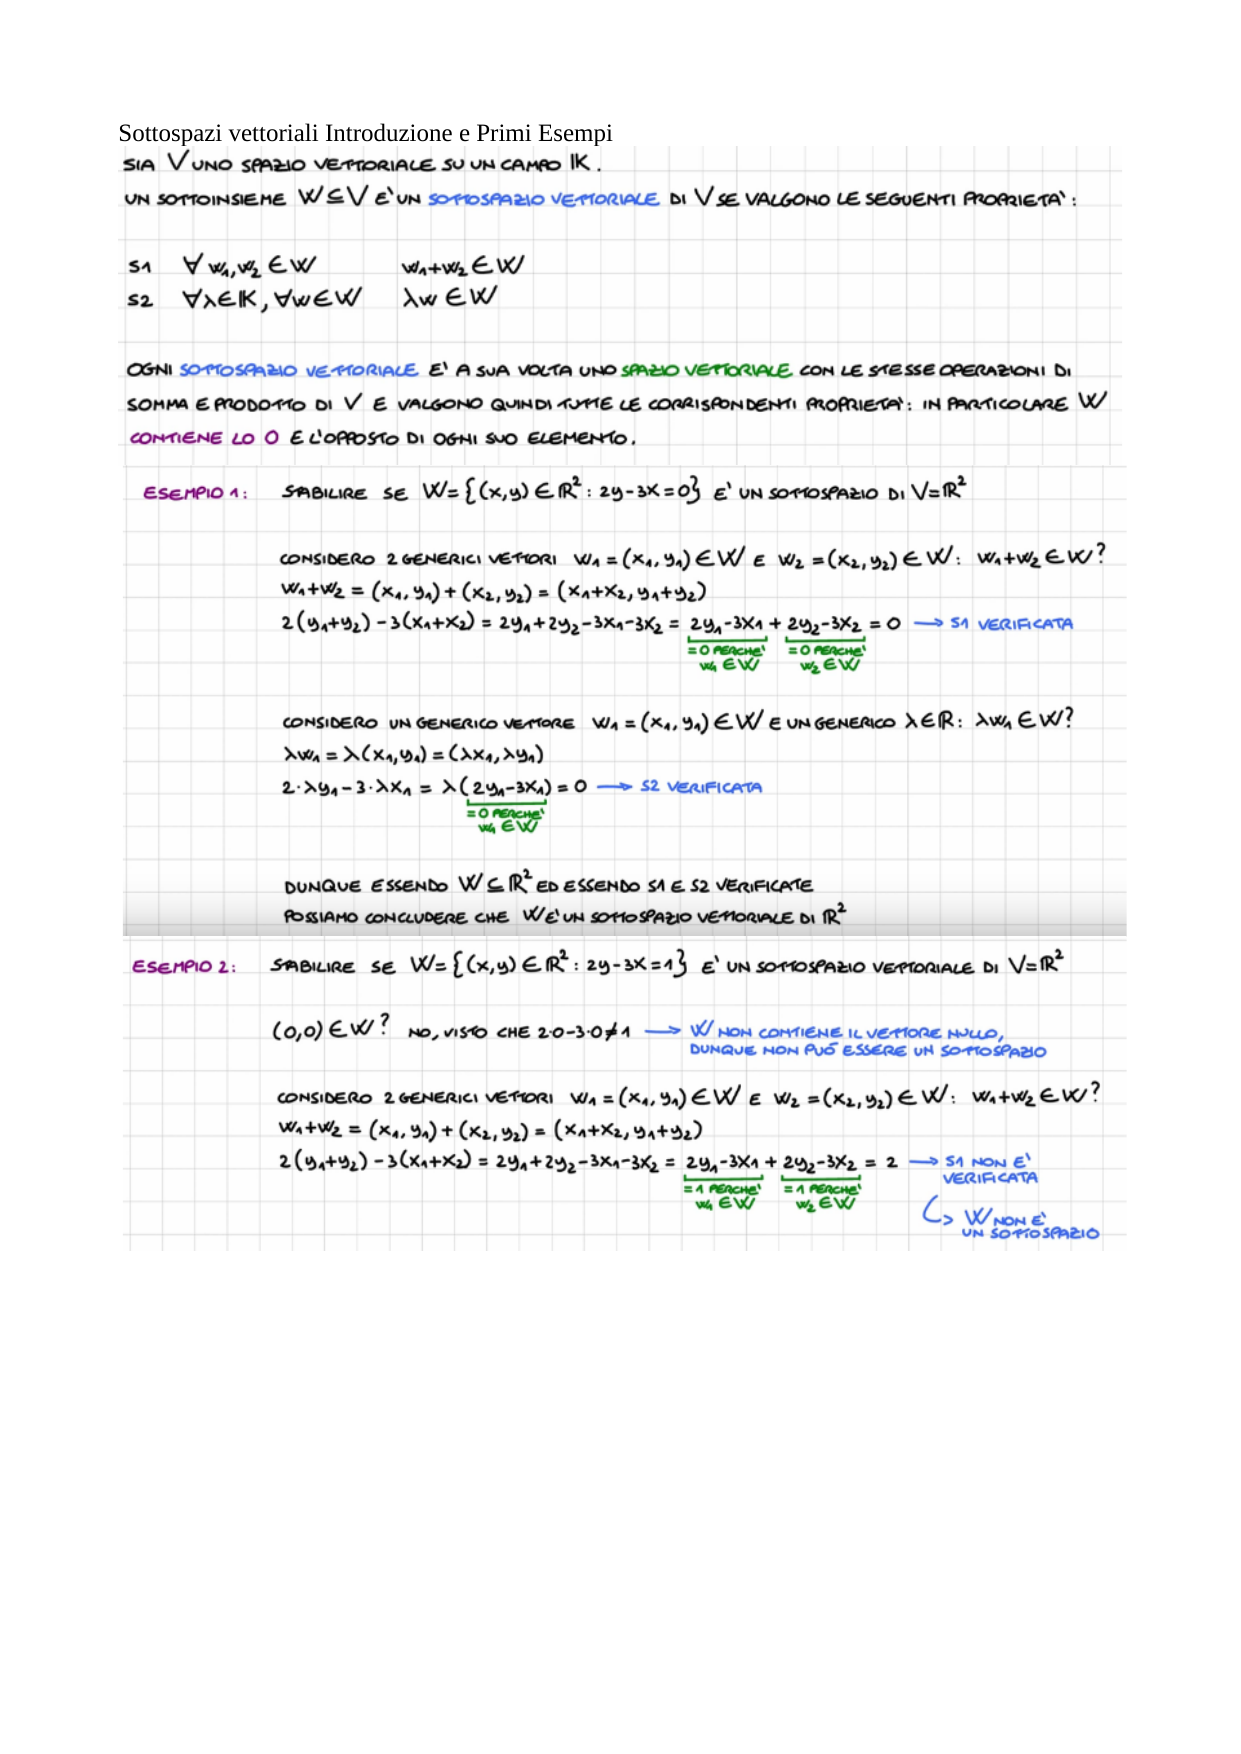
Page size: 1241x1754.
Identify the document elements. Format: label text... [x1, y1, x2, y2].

text Sottospazi vettoriali Introduzione e Primi Esempi [118, 118, 1122, 146]
picture [118, 146, 1127, 1251]
